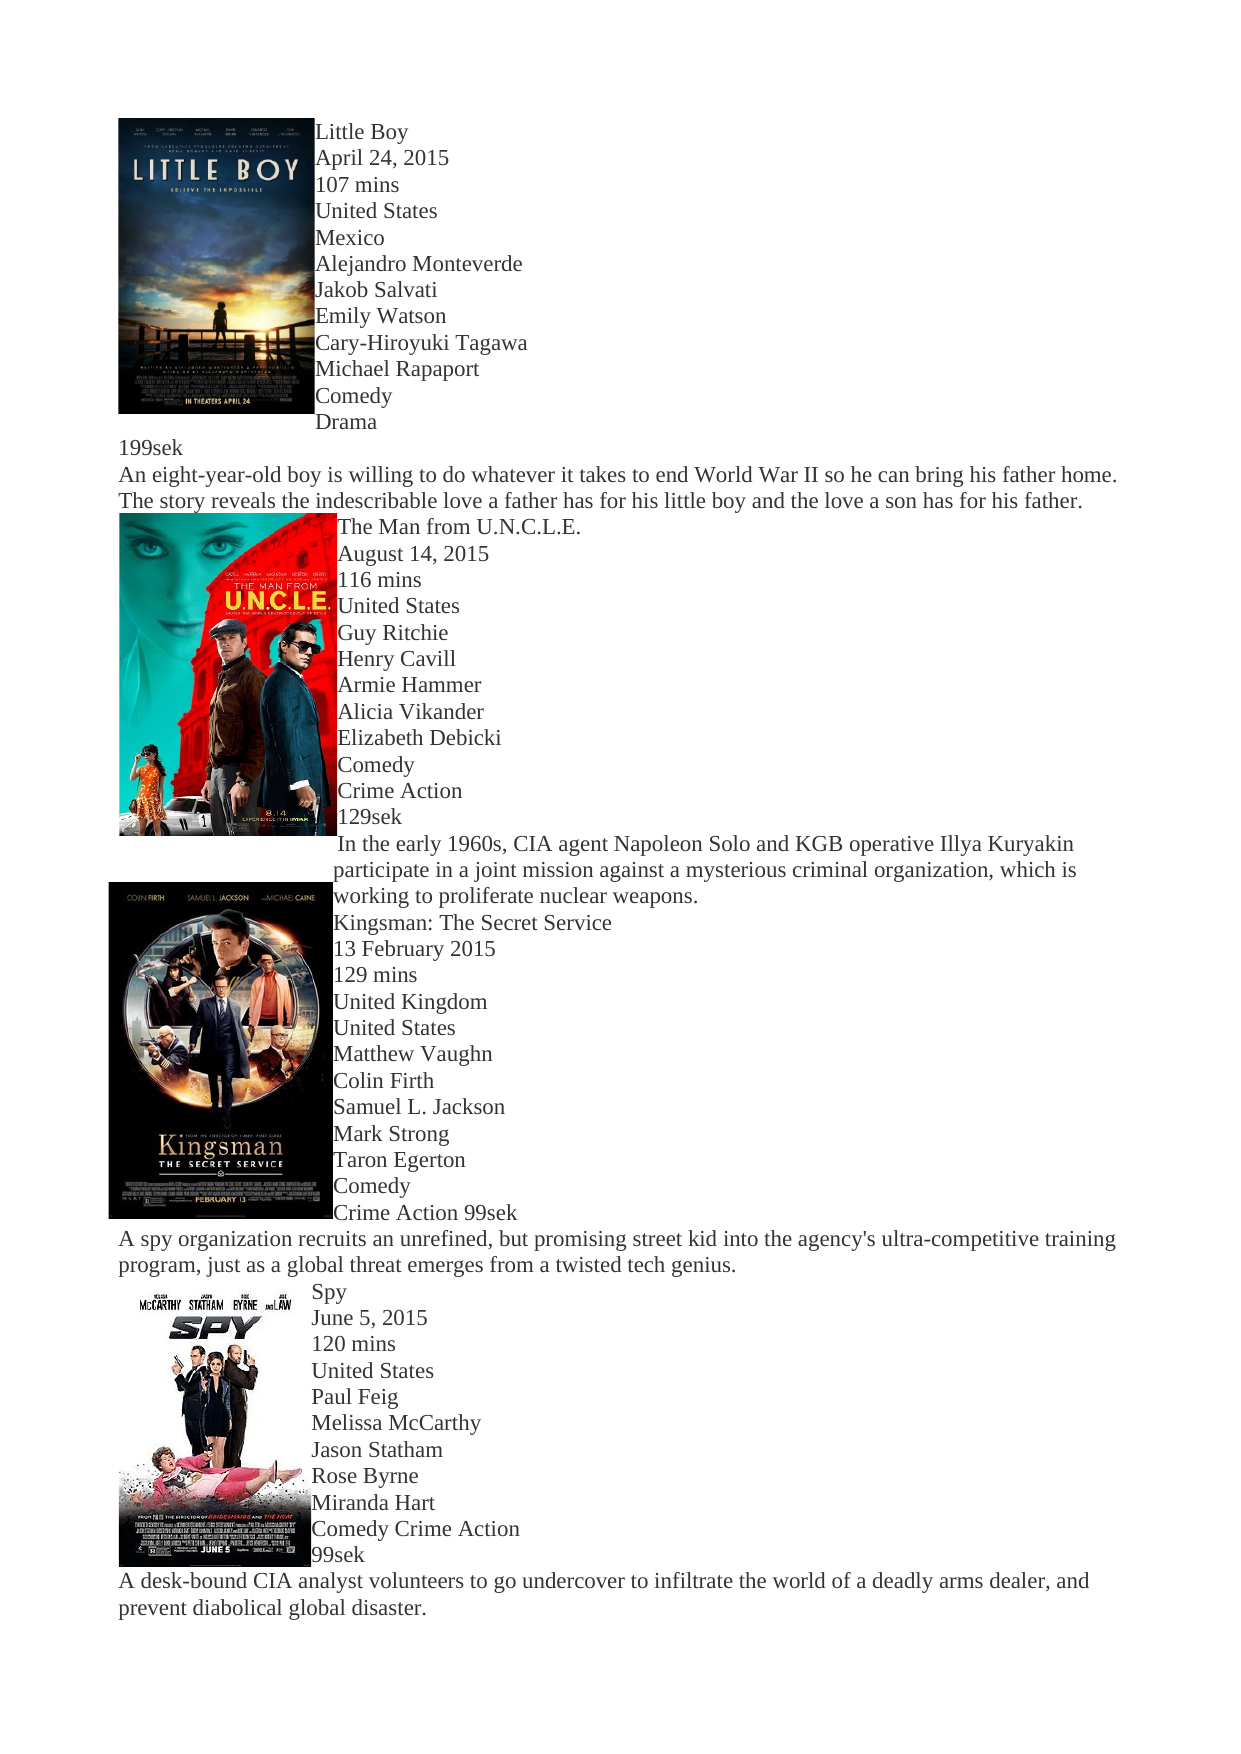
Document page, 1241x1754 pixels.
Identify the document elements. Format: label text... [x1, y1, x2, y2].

text United States [333, 1014, 1122, 1041]
text 116 mins [338, 566, 1122, 592]
text Alejandro Monteverde [315, 250, 1122, 276]
text United Kingdom [333, 988, 1122, 1014]
text Crime Action [338, 777, 1122, 803]
text Samuel L. Jackson [333, 1093, 1122, 1119]
text The Man from U.N.C.L.E. [338, 513, 1122, 540]
text 120 mins [312, 1330, 1122, 1357]
text 99sek [118, 1541, 1122, 1568]
text In the early 1960s, CIA agent Napoleon Solo and KGB operative Illya Kuryakin participate in a joint mission against a mysterious criminal organization, which is working to proliferate nuclear weapons. [118, 830, 1122, 909]
text Rose Byrne [312, 1462, 1122, 1488]
text Michael Rapaport [315, 355, 1122, 382]
text Jason Statham [312, 1436, 1122, 1462]
text Jakob Salvati [315, 276, 1122, 303]
text Armie Hammer [338, 672, 1122, 698]
text Matthew Vaughn [333, 1041, 1122, 1067]
picture [118, 1281, 312, 1567]
text A desk-bound CIA analyst volunteers to go undercover to infiltrate the world of a deadly arms dealer, and prevent diabolical global disaster. [118, 1568, 1122, 1620]
text Guy Ritchie [338, 619, 1122, 645]
text Cary-Hiroyuki Tagawa [315, 329, 1122, 355]
text 129 mins [333, 961, 1122, 988]
text Comedy [338, 751, 1122, 777]
text Elizabeth Debicki [338, 724, 1122, 751]
text United States [338, 592, 1122, 619]
text United States [312, 1357, 1122, 1383]
text Alicia Vikander [338, 698, 1122, 724]
text Emily Watson [315, 303, 1122, 329]
text Mark Strong [333, 1119, 1122, 1146]
text Paul Feig [312, 1383, 1122, 1409]
text Melissa McCarthy [312, 1409, 1122, 1436]
text Spy [118, 1278, 1122, 1304]
text Drama [118, 408, 1122, 434]
text Comedy [315, 382, 1122, 408]
picture [108, 882, 333, 1219]
text Comedy Crime Action [312, 1515, 1122, 1541]
text June 5, 2015 [312, 1304, 1122, 1330]
picture [118, 118, 315, 414]
text Comedy [333, 1172, 1122, 1199]
text Miranda Hart [312, 1488, 1122, 1515]
text 107 mins [315, 171, 1122, 197]
text Little Boy [315, 118, 1122, 144]
text Crime Action 99sek [118, 1199, 1122, 1225]
text Henry Cavill [338, 645, 1122, 672]
text A spy organization recruits an unrefined, but promising street kid into the agency's ultra-competitive training program, just as a global threat emerges from a twisted tech genius. [118, 1225, 1122, 1278]
text Mexico [315, 223, 1122, 250]
text United States [315, 197, 1122, 223]
text August 14, 2015 [338, 540, 1122, 566]
text An eight-year-old boy is willing to do whatever it takes to end World War II so he can bring his father home. The story reveals the indescribable love a father has for his little boy and the love a son has for his father. [118, 461, 1122, 513]
text 13 February 2015 [333, 935, 1122, 961]
text 129sek [338, 803, 1122, 830]
text Kingsman: The Secret Service [333, 909, 1122, 935]
picture [119, 513, 338, 836]
text Taron Egerton [333, 1146, 1122, 1172]
text April 24, 2015 [315, 144, 1122, 171]
text Colin Firth [333, 1067, 1122, 1093]
text 199sek [118, 434, 1122, 461]
